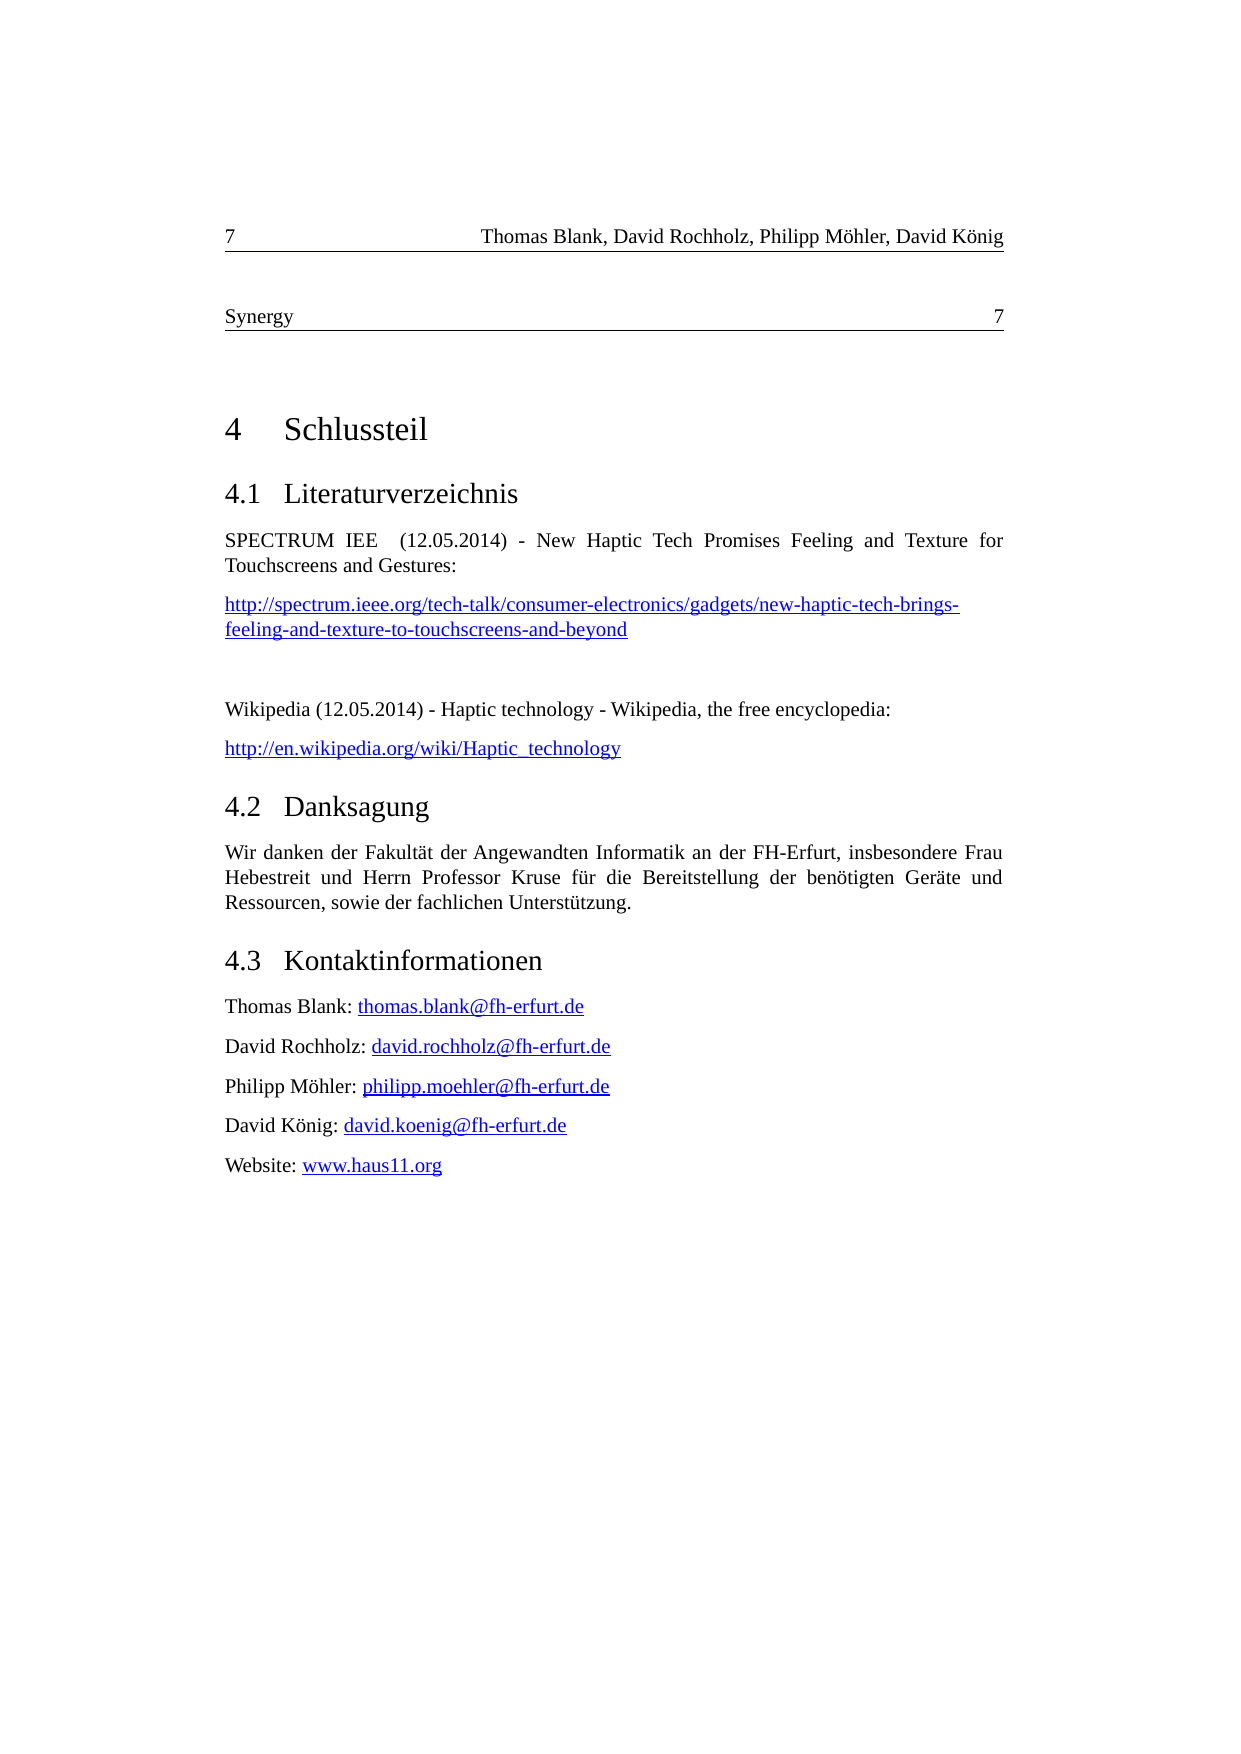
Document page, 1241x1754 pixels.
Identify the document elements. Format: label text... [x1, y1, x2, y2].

subtitle Schlussteil [224, 406, 1004, 448]
subtitle Literaturverzeichnis [224, 473, 1004, 510]
text SPECTRUM IEE (12.05.2014) - New Haptic Tech Promises Feeling and Texture for Touchscreens and Gestures: [224, 527, 1004, 577]
text Wir danken der Fakultät der Angewandten Informatik an der FH-Erfurt, insbesondere Frau Hebestreit und Herrn Professor Kruse für die Bereitstellung der benötigten Geräte und Ressourcen, sowie der fachlichen Unterstützung. [224, 839, 1004, 914]
text David Rochholz: david.rochholz@fh-erfurt.de [224, 1033, 1004, 1058]
text Thomas Blank: thomas.blank@fh-erfurt.de [224, 993, 1004, 1018]
text Website: www.haus11.org [224, 1152, 1004, 1177]
text http://spectrum.ieee.org/tech-talk/consumer-electronics/gadgets/new-haptic-tech-brings-feeling-and-texture-to-touchscreens-and-beyond [224, 591, 1004, 641]
subtitle Kontaktinformationen [224, 939, 1004, 977]
text http://en.wikipedia.org/wiki/Haptic_technology [224, 735, 1004, 760]
text David König: david.koenig@fh-erfurt.de [224, 1112, 1004, 1137]
text Philipp Möhler: philipp.moehler@fh-erfurt.de [224, 1073, 1004, 1098]
text Wikipedia (12.05.2014) - Haptic technology - Wikipedia, the free encyclopedia: [224, 696, 1004, 721]
subtitle Danksagung [224, 785, 1004, 823]
